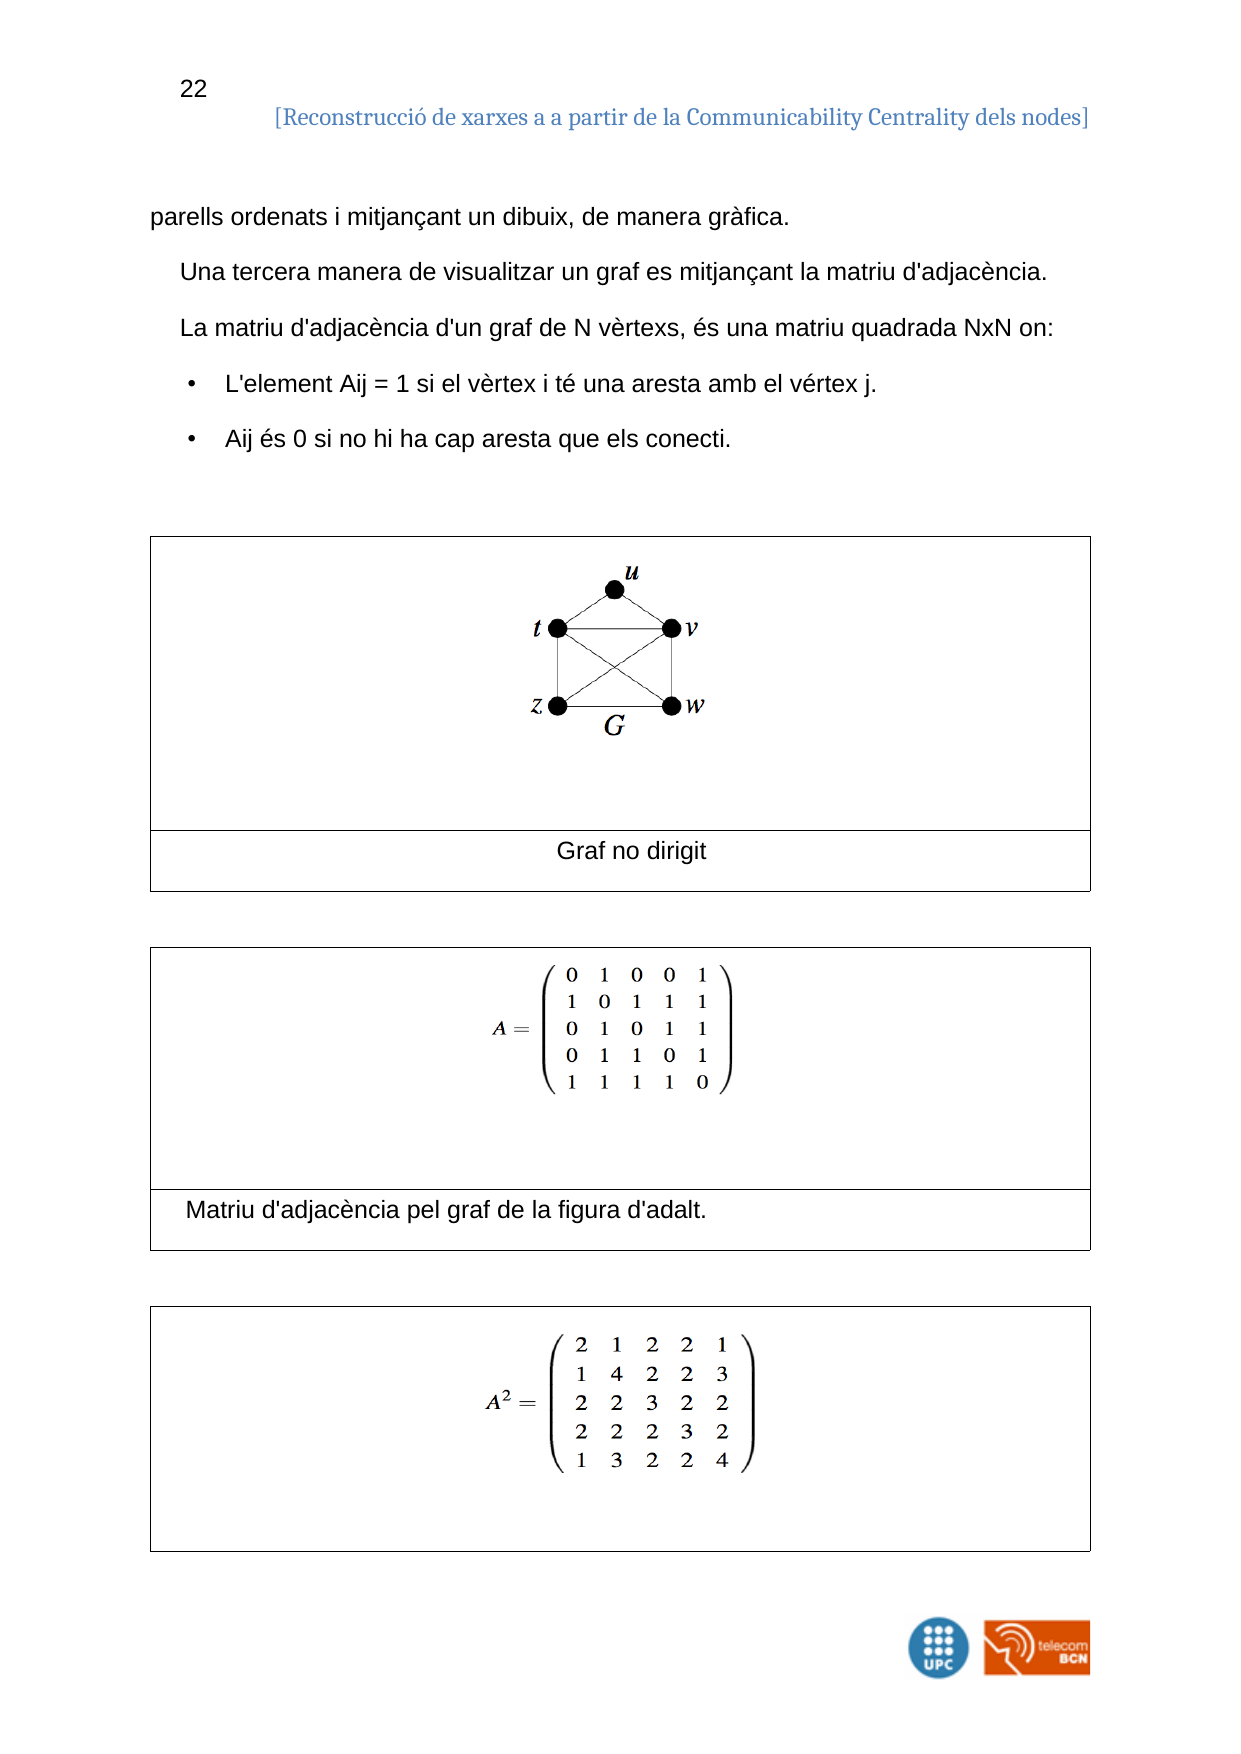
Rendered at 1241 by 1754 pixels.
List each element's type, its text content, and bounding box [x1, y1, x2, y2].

picture [468, 952, 772, 1130]
picture [450, 1311, 791, 1492]
text Una tercera manera de visualitzar un graf es mitjançant la matriu d'adjacència. [150, 257, 1090, 286]
table_header [151, 948, 1090, 1189]
table_header [151, 537, 1090, 830]
picture [472, 541, 768, 771]
list L'element Aij = 1 si el vèrtex i té una aresta amb el vértex j. [187, 368, 1090, 397]
list Aij és 0 si no hi ha cap aresta que els conecti. [187, 424, 1090, 453]
table_cell Matriu d'adjacència pel graf de la figura d'adalt. [151, 1190, 1090, 1250]
text La matriu d'adjacència d'un graf de N vèrtexs, és una matriu quadrada NxN on: [150, 313, 1090, 342]
picture [904, 1614, 1091, 1681]
table_header [151, 1307, 1090, 1551]
table_cell Graf no dirigit [151, 831, 1090, 891]
text parells ordenats i mitjançant un dibuix, de manera gràfica. [150, 202, 1090, 230]
